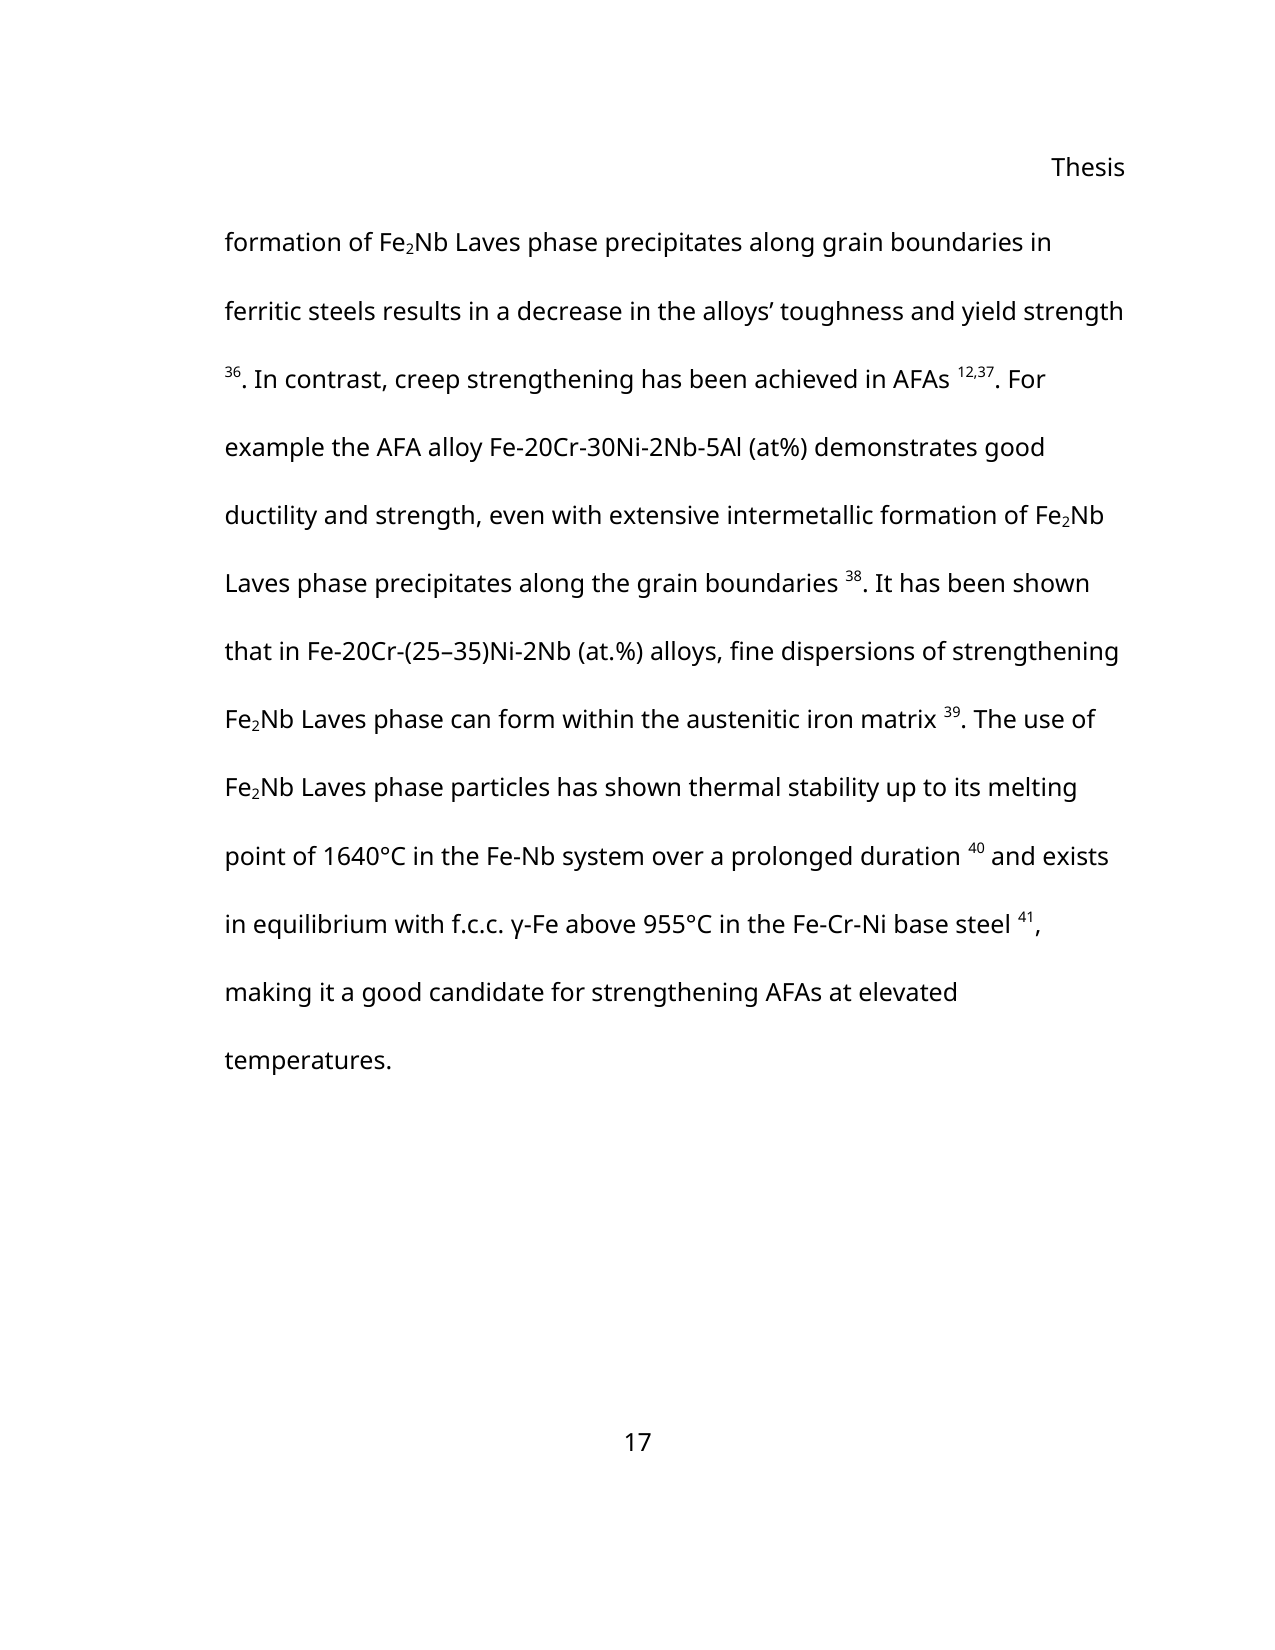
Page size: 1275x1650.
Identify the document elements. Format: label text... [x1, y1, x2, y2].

text formation of Fe2Nb Laves phase precipitates along grain boundaries in ferritic steels results in a decrease in the alloys’ toughness and yield strength 36. In contrast, creep strengthening has been achieved in AFAs 12,37. For example the AFA alloy Fe-20Cr-30Ni-2Nb-5Al (at%) demonstrates good ductility and strength, even with extensive intermetallic formation of Fe2Nb Laves phase precipitates along the grain boundaries 38. It has been shown that in Fe-20Cr-(25–35)Ni-2Nb (at.%) alloys, fine dispersions of strengthening Fe2Nb Laves phase can form within the austenitic iron matrix 39. The use of Fe2Nb Laves phase particles has shown thermal stability up to its melting point of 1640°C in the Fe-Nb system over a prolonged duration 40 and exists in equilibrium with f.c.c. γ-Fe above 955°C in the Fe-Cr-Ni base steel 41, making it a good candidate for strengthening AFAs at elevated temperatures. [224, 225, 1125, 1077]
